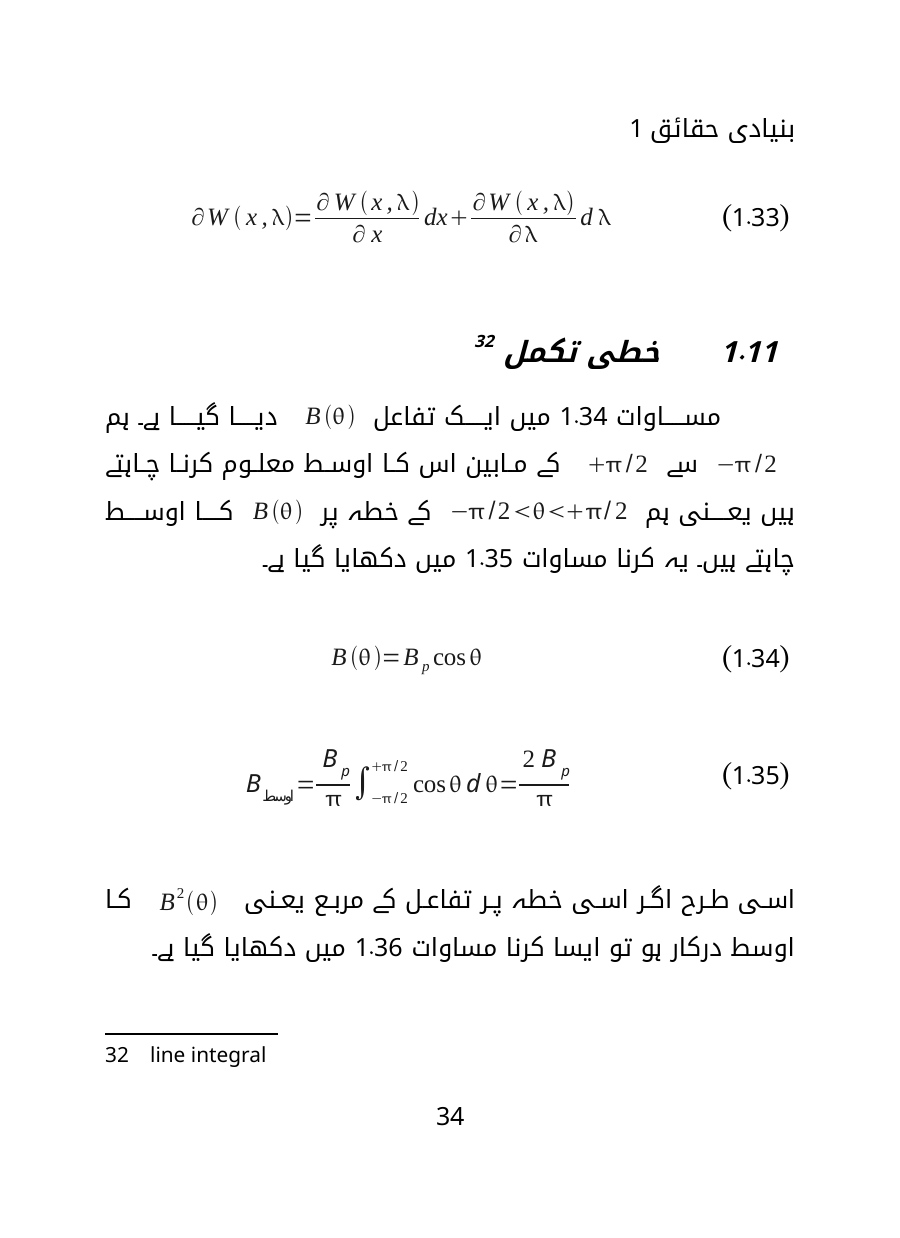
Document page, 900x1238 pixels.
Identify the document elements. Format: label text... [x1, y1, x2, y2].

table_header [105, 629, 699, 701]
text اسی طرح اگر اسی خطہ پر تفاعل کے مربع یعنی کا اوسط درکار ہو تو ایسا کرنا مساوات 1.36 میں دکھایا گیا ہے۔ [105, 877, 795, 971]
table_header (1.35) [700, 735, 795, 830]
table_header [105, 735, 700, 830]
subtitle خطی تکمل [105, 325, 720, 381]
table_header (1.33) [689, 182, 795, 266]
table_header [105, 182, 689, 266]
list line integral [105, 1040, 795, 1068]
table_header (1.34) [699, 629, 795, 701]
text مساوات 1.34 میں ایک تفاعل دیا گیا ہے۔ ہم سے کے مابین اس کا اوسط معلوم کرنا چاہتے ہیں یعنی ہمکے خطہ پرکا اوسط چاہتے ہیں۔ یہ کرنا مساوات 1.35 میں دکھایا گیا ہے۔ [105, 393, 795, 583]
